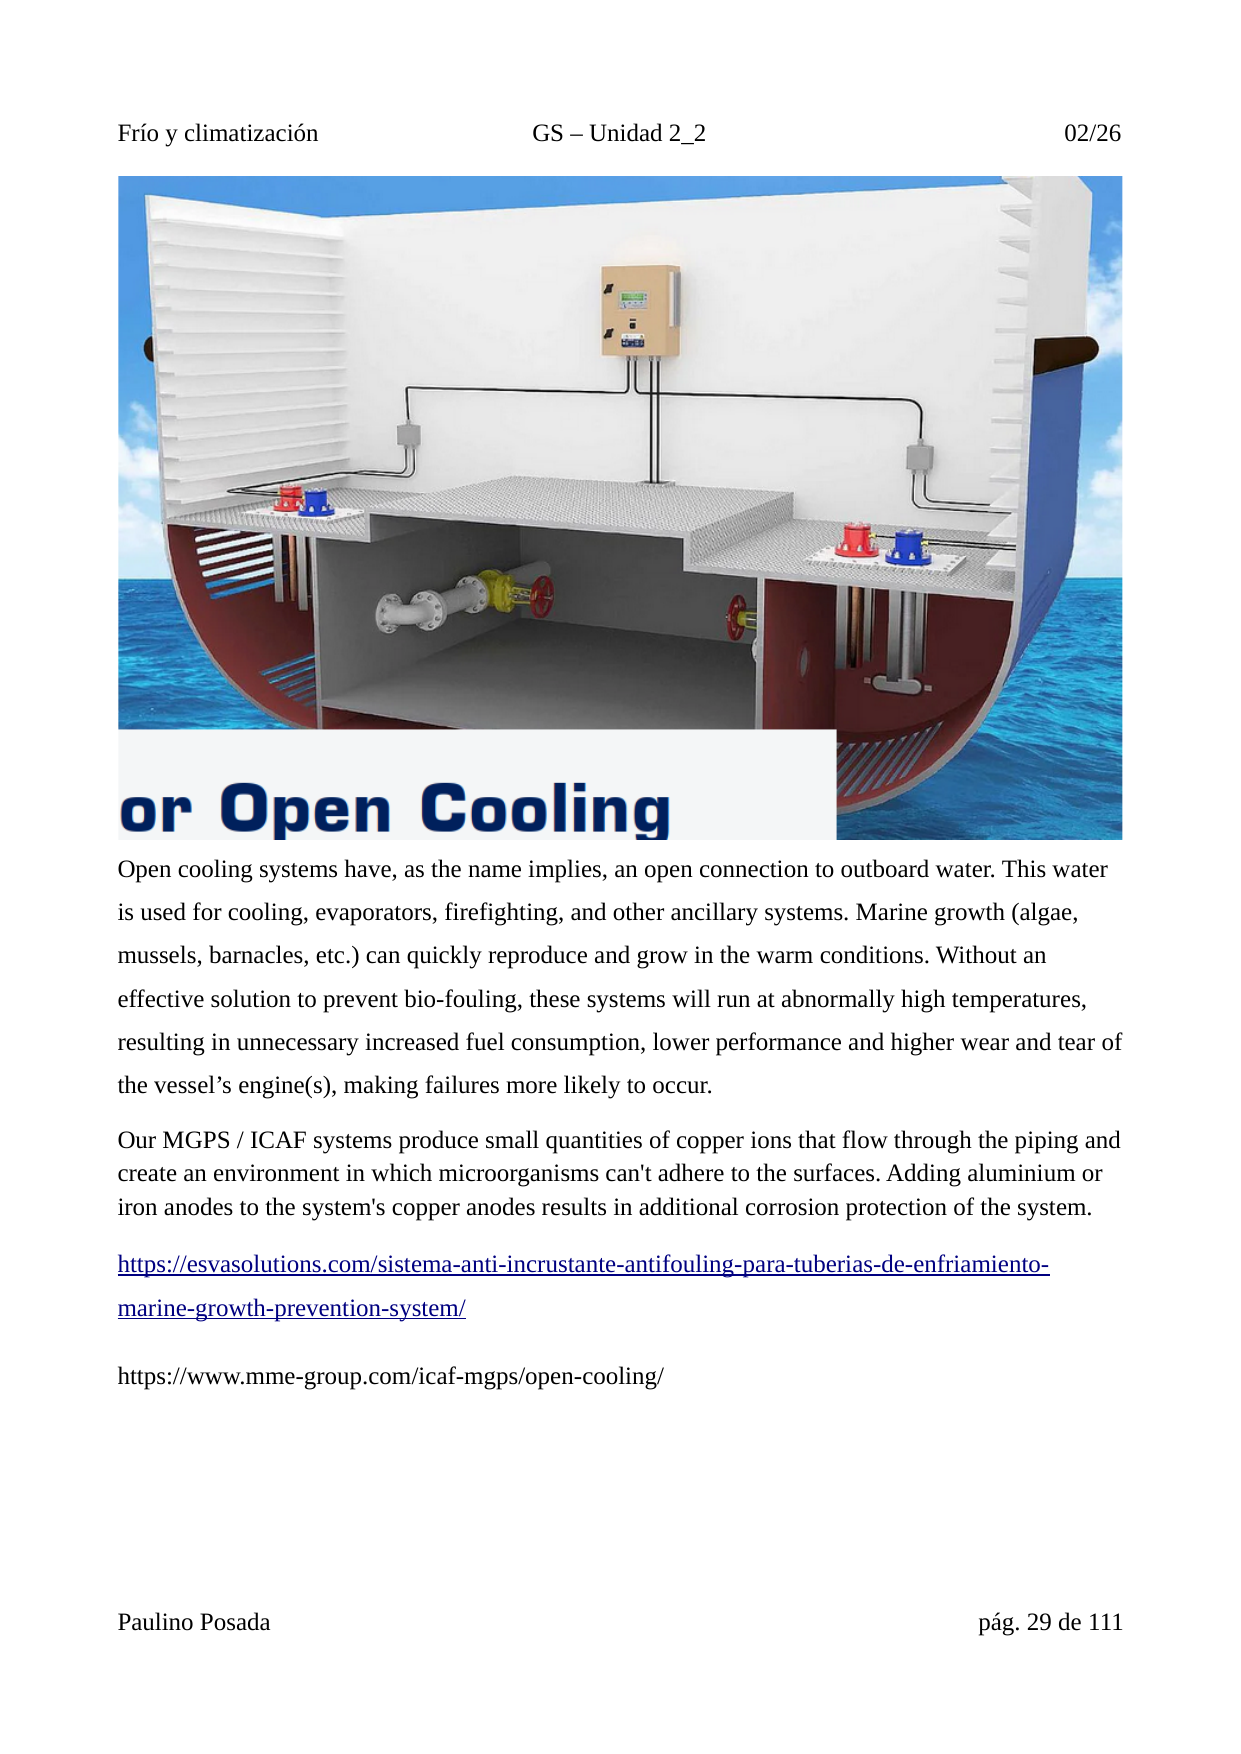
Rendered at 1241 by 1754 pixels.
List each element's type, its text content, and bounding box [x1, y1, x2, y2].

picture [118, 176, 1123, 840]
text Our MGPS / ICAF systems produce small quantities of copper ions that flow through the piping and create an environment in which microorganisms can't adhere to the surfaces. Adding aluminium or iron anodes to the system's copper anodes results in additional corrosion protection of the system. [117, 1126, 1123, 1220]
text Open cooling systems have, as the name implies, an open connection to outboard water. This water is used for cooling, evaporators, firefighting, and other ancillary systems. Marine growth (algae, mussels, barnacles, etc.) can quickly reproduce and grow in the warm conditions. Without an effective solution to prevent bio-fouling, these systems will run at abnormally high temperatures, resulting in unnecessary increased fuel consumption, lower performance and higher wear and tear of the vessel’s engine(s), making failures more likely to occur. [117, 176, 1123, 1099]
text https://esvasolutions.com/sistema-anti-incrustante-antifouling-para-tuberias-de-enfriamiento-marine-growth-prevention-system/ [117, 1249, 1123, 1321]
text https://www.mme-group.com/icaf-mgps/open-cooling/ [117, 1361, 1123, 1389]
